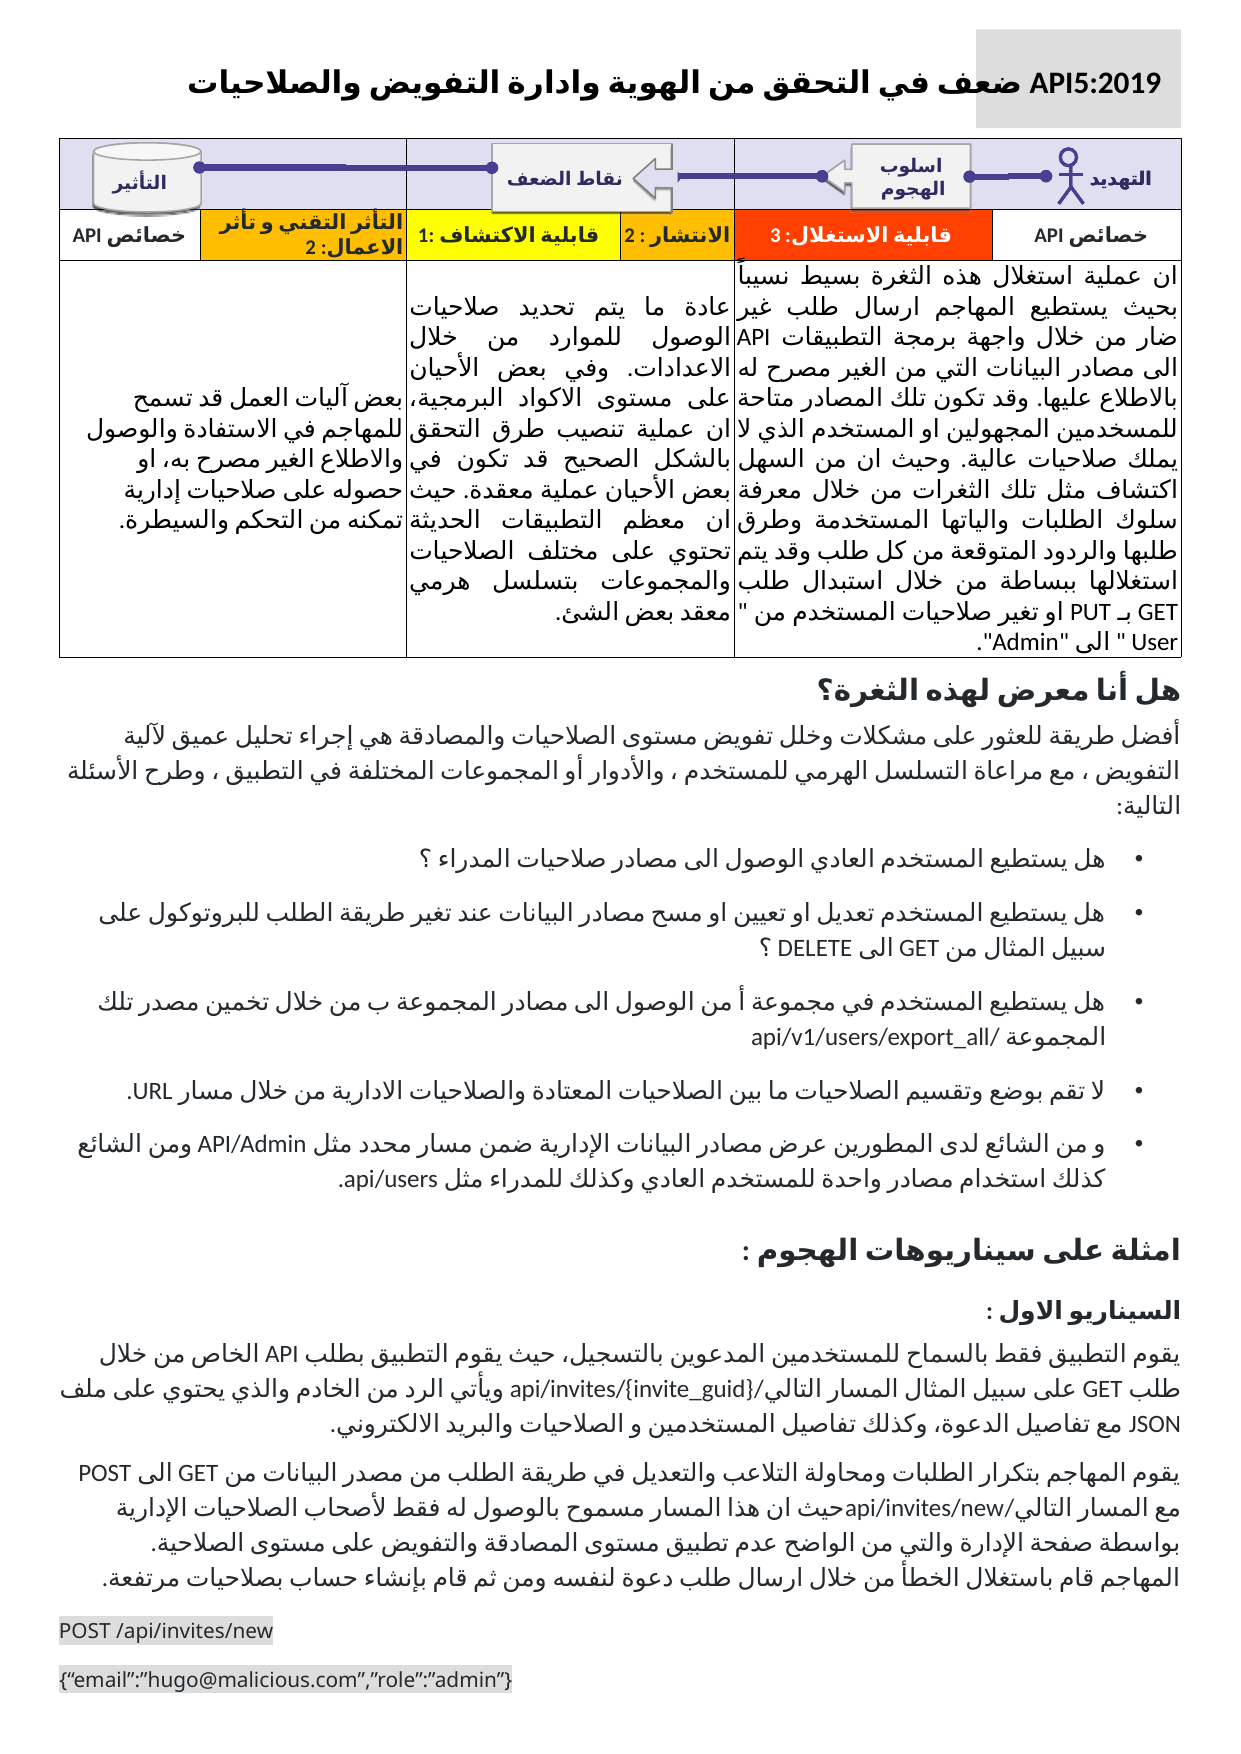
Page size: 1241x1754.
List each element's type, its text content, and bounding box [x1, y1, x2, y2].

table_cell بعض آليات العمل قد تسمح للمهاجم في الاستفادة والوصول والاطلاع الغير مصرح به، او حصوله على صلاحيات إدارية تمكنه من التحكم والسيطرة. [60, 261, 406, 657]
table_cell قابلية الاستغلال: 3 [735, 210, 992, 260]
table_header [735, 179, 850, 209]
table_header [407, 171, 491, 209]
table_header [735, 139, 992, 174]
list هل يستطيع المستخدم تعديل او تعيين او مسح مصادر البيانات عند تغير طريقة الطلب للبروتوكول على سبيل المثال من GET الى DELETE ؟ [59, 897, 1144, 963]
table_cell قابلية الاكتشاف :1 [407, 210, 620, 260]
list هل يستطيع المستخدم في مجموعة أ من الوصول الى مصادر المجموعة ب من خلال تخمين مصدر تلك المجموعة /api/v1/users/export_all [59, 986, 1144, 1052]
table_header [407, 139, 620, 165]
text أفضل طريقة للعثور على مشكلات وخلل تفويض مستوى الصلاحيات والمصادقة هي إجراء تحليل عميق لآلية التفويض ، مع مراعاة التسلسل الهرمي للمستخدم ، والأدوار أو المجموعات المختلفة في التطبيق ، وطرح الأسئلة التالية: [59, 720, 1181, 820]
text {“email”:”hugo@malicious.com”,”role”:”admin”} [59, 1665, 1181, 1693]
table_cell خصائص API [993, 210, 1181, 260]
table_header [60, 139, 200, 209]
table_cell خصائص API [60, 210, 200, 260]
list هل يستطيع المستخدم العادي الوصول الى مصادر صلاحيات المدراء ؟ [59, 844, 1144, 874]
table_header [200, 139, 406, 165]
table_header [673, 179, 734, 209]
subtitle هل أنا معرض لهذه الثغرة؟ [59, 672, 1181, 707]
table_header [620, 139, 734, 173]
text يقوم التطبيق فقط بالسماح للمستخدمين المدعوين بالتسجيل، حيث يقوم التطبيق بطلب API الخاص من خلال طلب GET على سبيل المثال المسار التالي/api/invites/{invite_guid} ويأتي الرد من الخادم والذي يحتوي على ملف JSON مع تفاصيل الدعوة، وكذلك تفاصيل المستخدمين و الصلاحيات والبريد الالكتروني. [59, 1338, 1181, 1438]
list لا تقم بوضع وتقسيم الصلاحيات ما بين الصلاحيات المعتادة والصلاحيات الادارية من خلال مسار URL. [59, 1075, 1144, 1105]
table_cell الانتشار : 2 [621, 210, 734, 260]
subtitle امثلة على سيناريوهات الهجوم : [59, 1232, 1181, 1268]
list و من الشائع لدى المطورين عرض مصادر البيانات الإدارية ضمن مسار محدد مثل API/Admin ومن الشائع كذلك استخدام مصادر واحدة للمستخدم العادي وكذلك للمدراء مثل api/users. [59, 1129, 1144, 1194]
table_cell التأثر التقني و تأثر الاعمال: 2 [201, 210, 406, 260]
text يقوم المهاجم بتكرار الطلبات ومحاولة التلاعب والتعديل في طريقة الطلب من مصدر البيانات من GET الى POST مع المسار التالي/api/invites/newحيث ان هذا المسار مسموح بالوصول له فقط لأصحاب الصلاحيات الإدارية بواسطة صفحة الإدارة والتي من الواضح عدم تطبيق مستوى المصادقة والتفويض على مستوى الصلاحية. [59, 1457, 1181, 1558]
text POST /api/invites/new [59, 1616, 1181, 1645]
text المهاجم قام باستغلال الخطأ من خلال ارسال طلب دعوة لنفسه ومن ثم قام بإنشاء حساب بصلاحيات مرتفعة. [59, 1562, 1181, 1593]
table_header [992, 139, 1181, 209]
table_cell عادة ما يتم تحديد صلاحيات الوصول للموارد من خلال الاعدادات. وفي بعض الأحيان على مستوى الاكواد البرمجية، ان عملية تنصيب طرق التحقق بالشكل الصحيح قد تكون في بعض الأحيان عملية معقدة. حيث ان معظم التطبيقات الحديثة تحتوي على مختلف الصلاحيات والمجموعات بتسلسل هرمي معقد بعض الشئ. [407, 261, 734, 657]
table_header [201, 171, 406, 209]
table_header [972, 180, 992, 209]
subtitle السيناريو الاول : [59, 1295, 1181, 1325]
table_cell ان عملية استغلال هذه الثغرة بسيط نسيباً بحيث يستطيع المهاجم ارسال طلب غير ضار من خلال واجهة برمجة التطبيقات API الى مصادر البيانات التي من الغير مصرح له بالاطلاع عليها. وقد تكون تلك المصادر متاحة للمسخدمين المجهولين او المستخدم الذي لا يملك صلاحيات عالية. وحيث ان من السهل اكتشاف مثل تلك الثغرات من خلال معرفة سلوك الطلبات والياتها المستخدمة وطرق طلبها والردود المتوقعة من كل طلب وقد يتم استغلالها ببساطة من خلال استبدال طلب GET بـ PUT او تغير صلاحيات المستخدم من "User " الى "Admin". [735, 261, 1181, 657]
